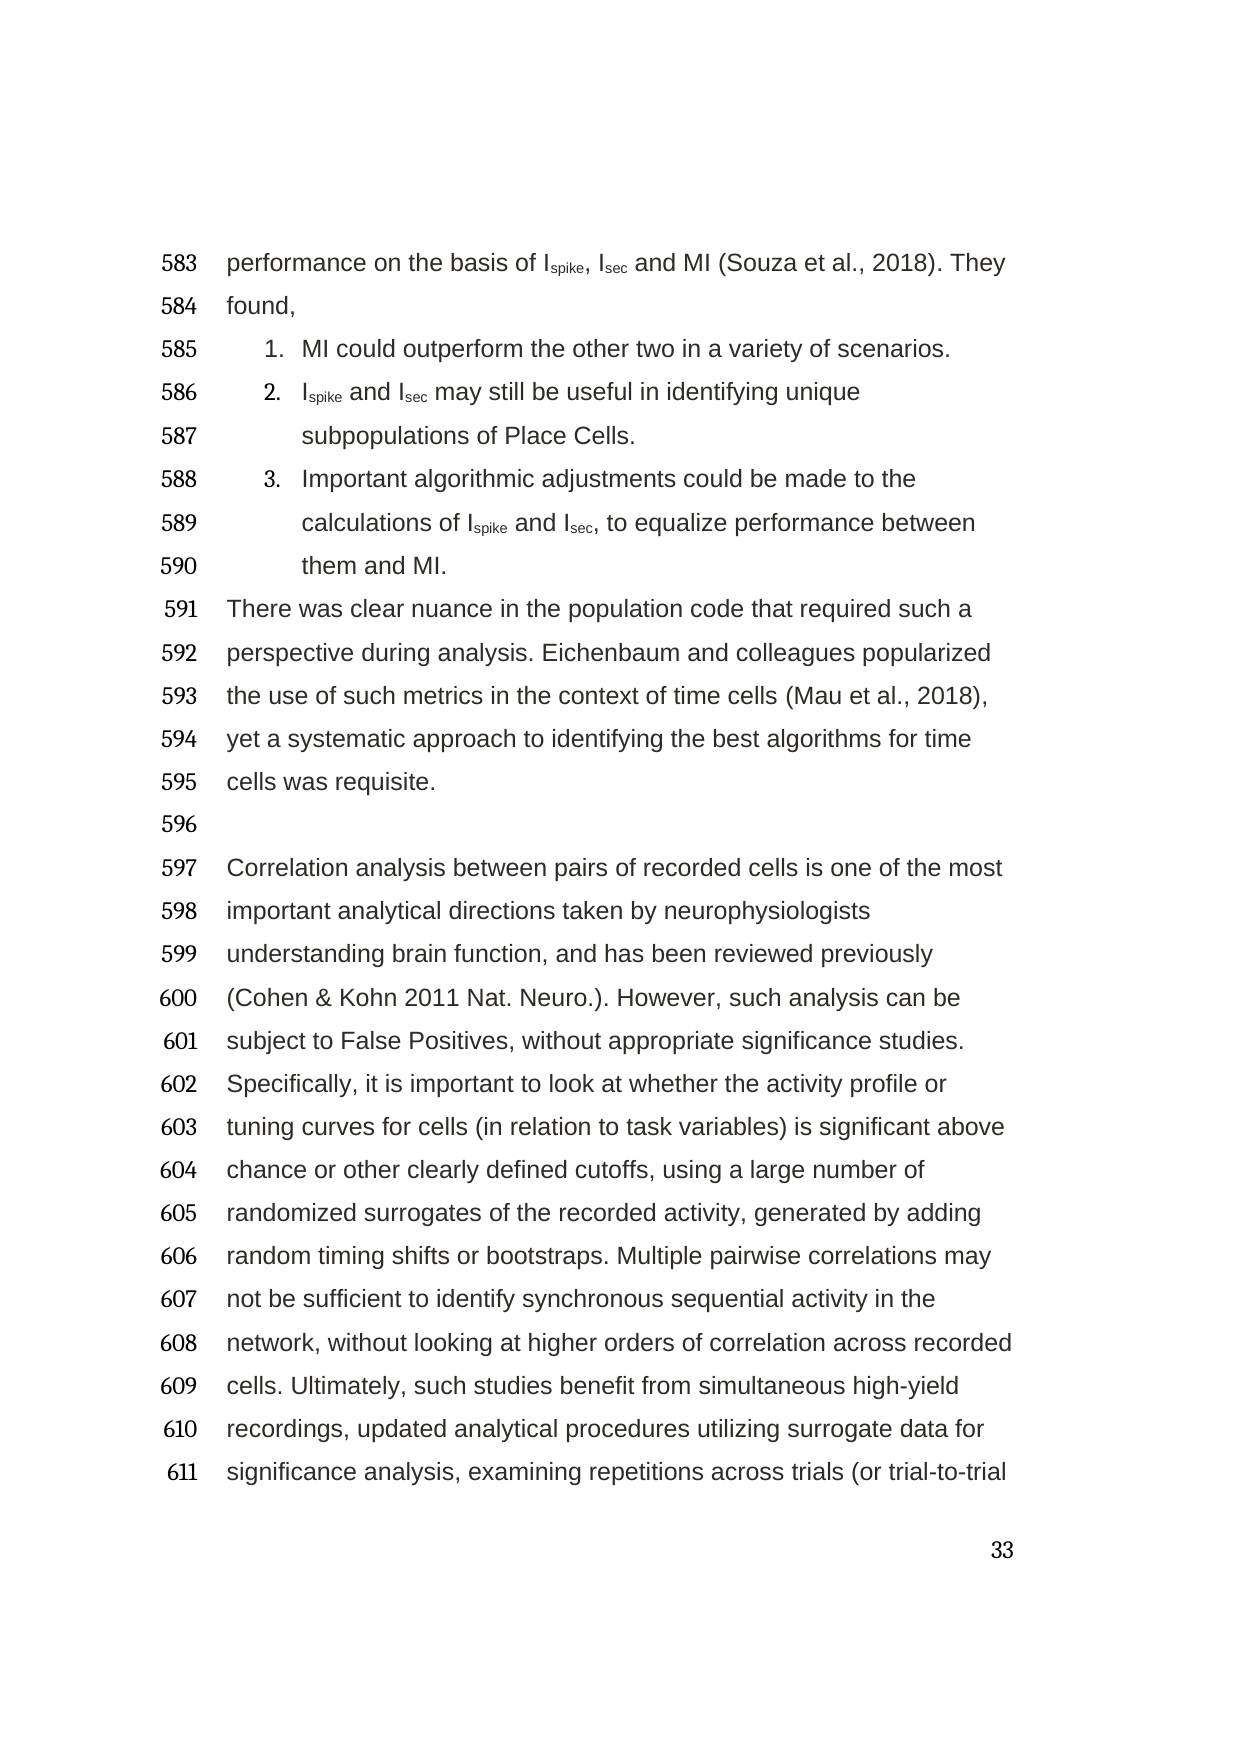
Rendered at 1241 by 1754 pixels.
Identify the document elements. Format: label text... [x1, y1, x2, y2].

text There was clear nuance in the population code that required such a perspective during analysis. Eichenbaum and colleagues popularized the use of such metrics in the context of time cells (Mau et al., 2018)⁠, yet a systematic approach to identifying the best algorithms for time cells was requisite. [226, 594, 1014, 796]
list MI could outperform the other two in a variety of scenarios. [264, 334, 1014, 363]
text performance on the basis of Ispike, Isec and MI (Souza et al., 2018)⁠. They found, [226, 248, 1014, 319]
list Ispike and Isec may still be useful in identifying unique subpopulations of Place Cells. [264, 377, 1014, 450]
text Correlation analysis between pairs of recorded cells is one of the most important analytical directions taken by neurophysiologists understanding brain function, and has been reviewed previously (Cohen & Kohn 2011 Nat. Neuro.). However, such analysis can be subject to False Positives, without appropriate significance studies. Specifically, it is important to look at whether the activity profile or tuning curves for cells (in relation to task variables) is significant above chance or other clearly defined cutoffs, using a large number of randomized surrogates of the recorded activity, generated by adding random timing shifts or bootstraps. Multiple pairwise correlations may not be sufficient to identify synchronous sequential activity in the network, without looking at higher orders of correlation across recorded cells. Ultimately, such studies benefit from simultaneous high-yield recordings, updated analytical procedures utilizing surrogate data for significance analysis, examining repetitions across trials (or trial-to-trial [226, 853, 1014, 1486]
list Important algorithmic adjustments could be made to the calculations of Ispike and Isec, to equalize performance between them and MI. [264, 464, 1014, 580]
